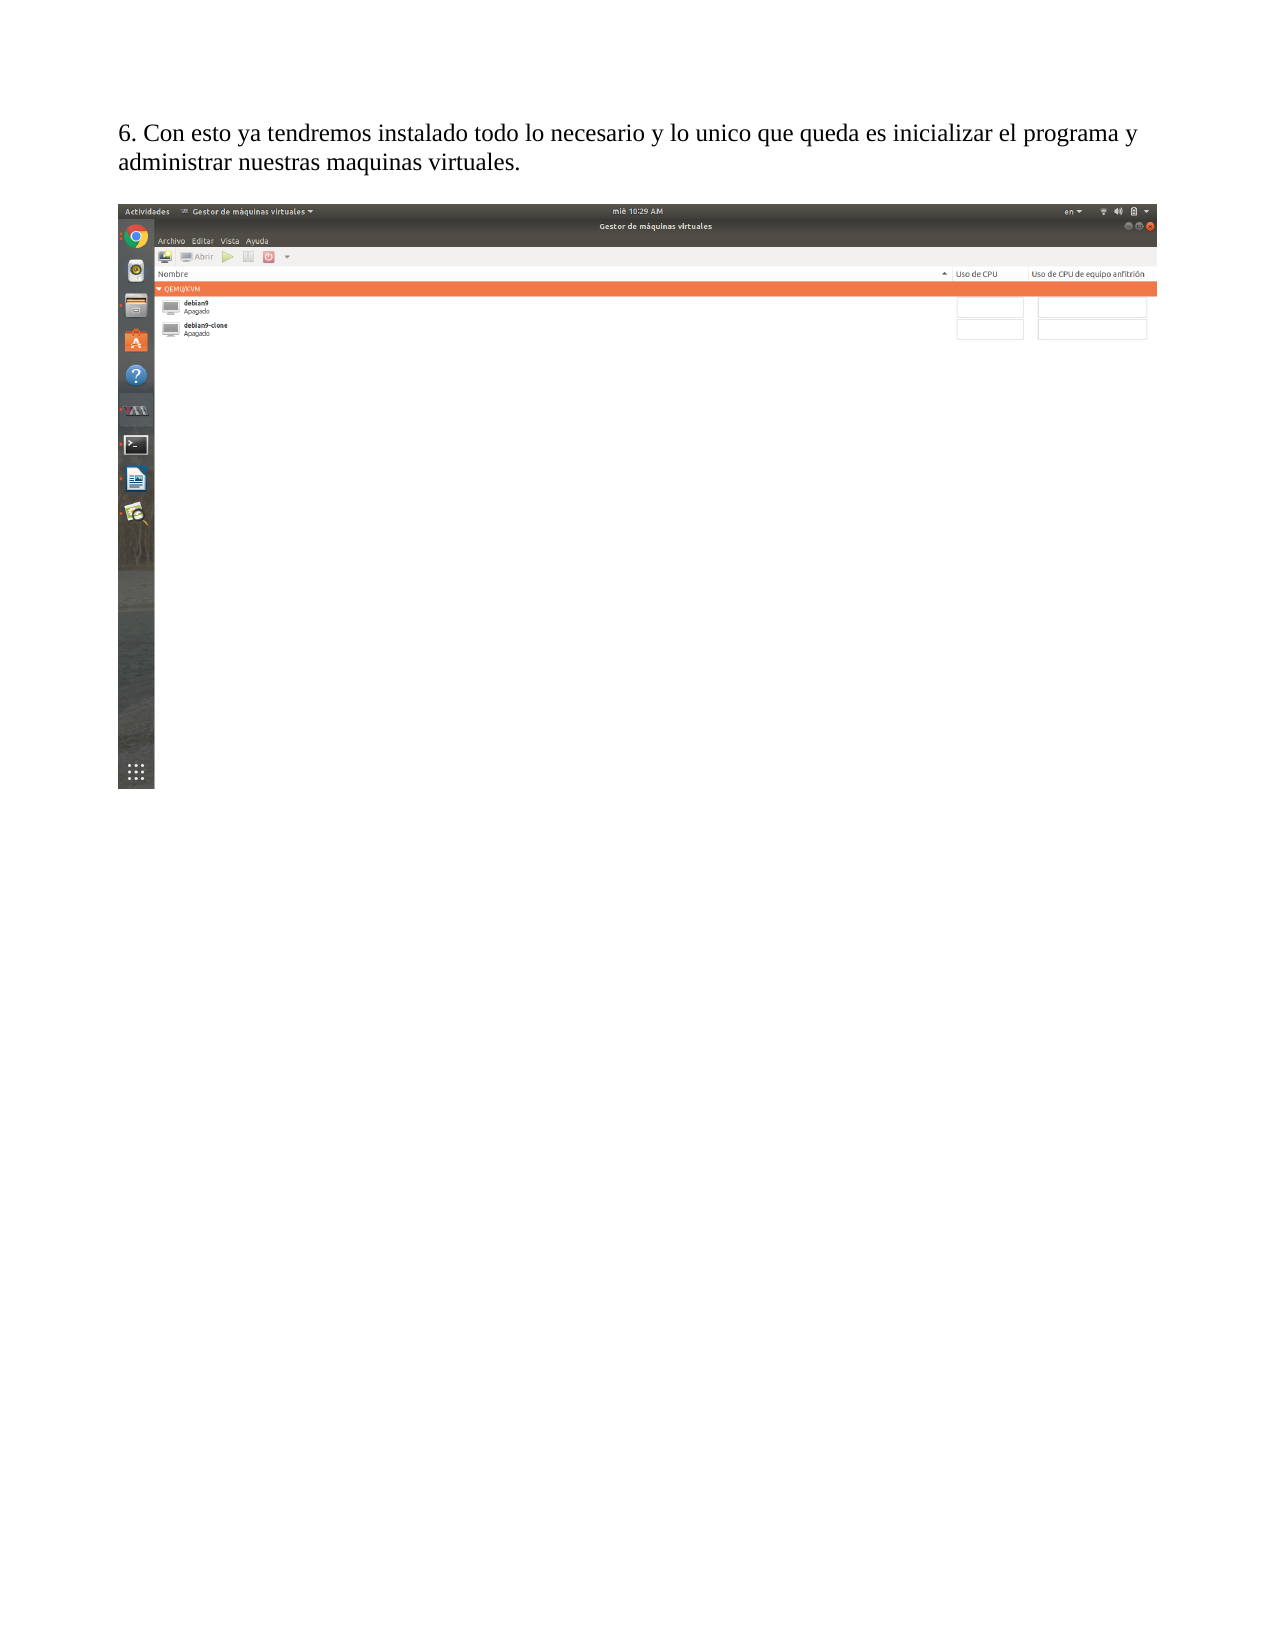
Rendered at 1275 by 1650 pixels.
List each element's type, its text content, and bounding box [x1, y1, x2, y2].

text 6. Con esto ya tendremos instalado todo lo necesario y lo unico que queda es inicializar el programa y administrar nuestras maquinas virtuales. [118, 118, 1157, 176]
picture [118, 204, 1157, 789]
